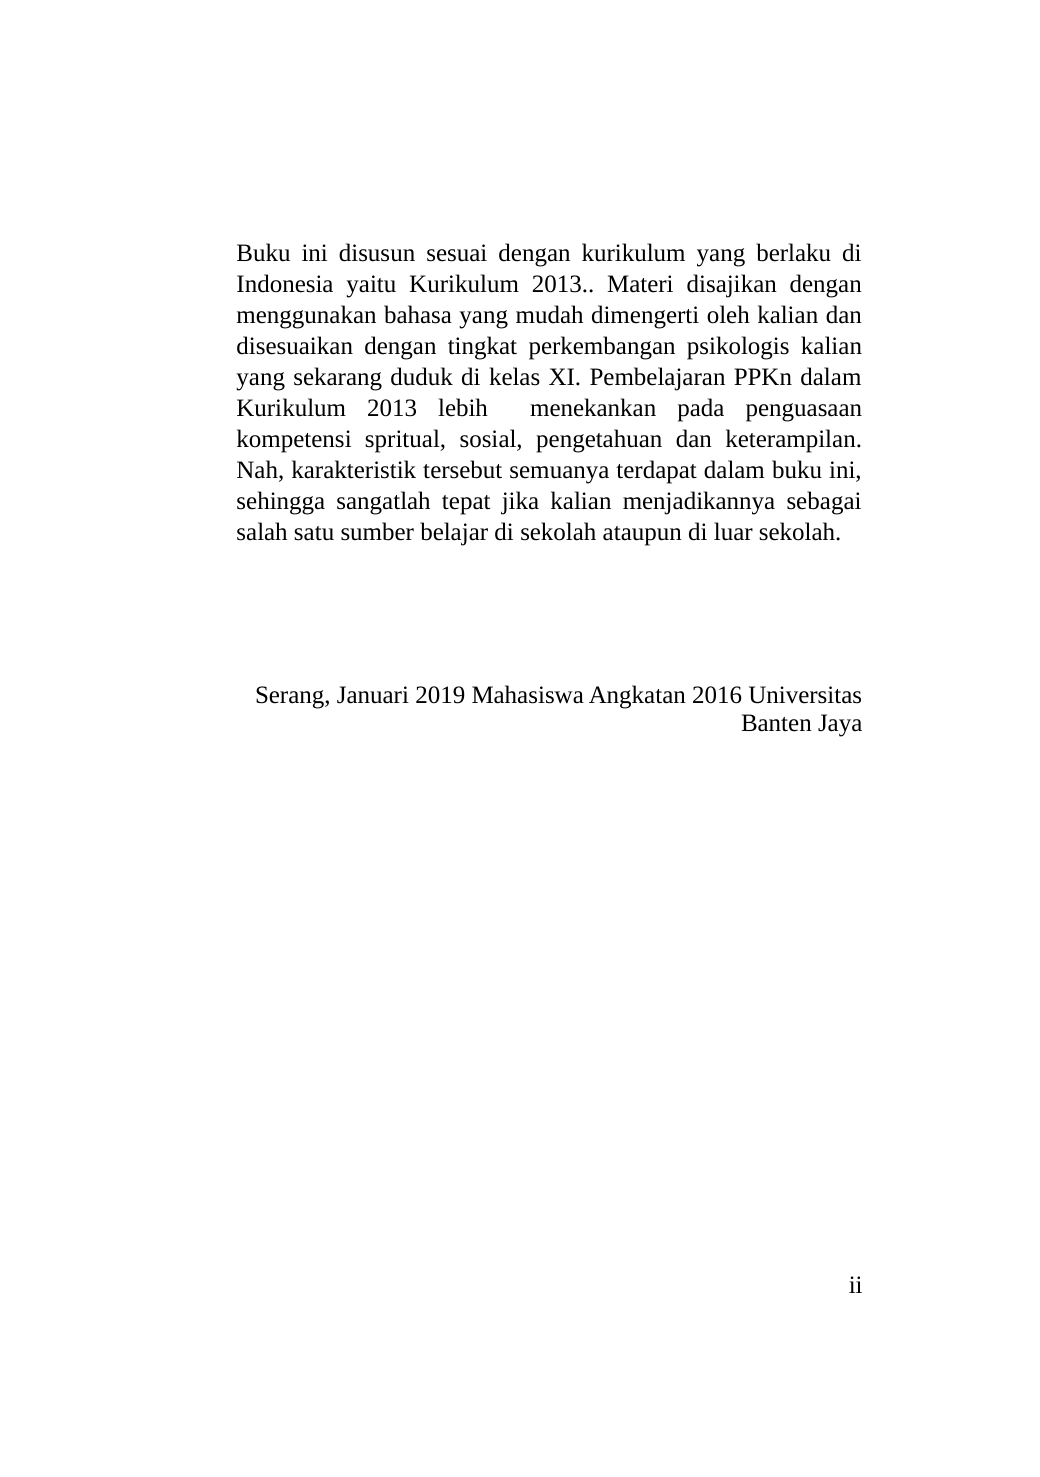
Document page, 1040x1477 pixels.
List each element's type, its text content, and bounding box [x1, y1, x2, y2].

list Buku ini disusun sesuai dengan kurikulum yang berlaku di Indonesia yaitu Kurikulum 2013.. Materi disajikan dengan menggunakan bahasa yang mudah dimengerti oleh kalian dan disesuaikan dengan tingkat perkembangan psikologis kalian yang sekarang duduk di kelas XI. Pembelajaran PPKn dalam Kurikulum 2013 lebih menekankan pada penguasaan kompetensi spritual, sosial, pengetahuan dan keterampilan. Nah, karakteristik tersebut semuanya terdapat dalam buku ini, sehingga sangatlah tepat jika kalian menjadikannya sebagai salah satu sumber belajar di sekolah ataupun di luar sekolah. [236, 238, 862, 546]
text Serang, Januari 2019 Mahasiswa Angkatan 2016 Universitas Banten Jaya [236, 680, 862, 737]
